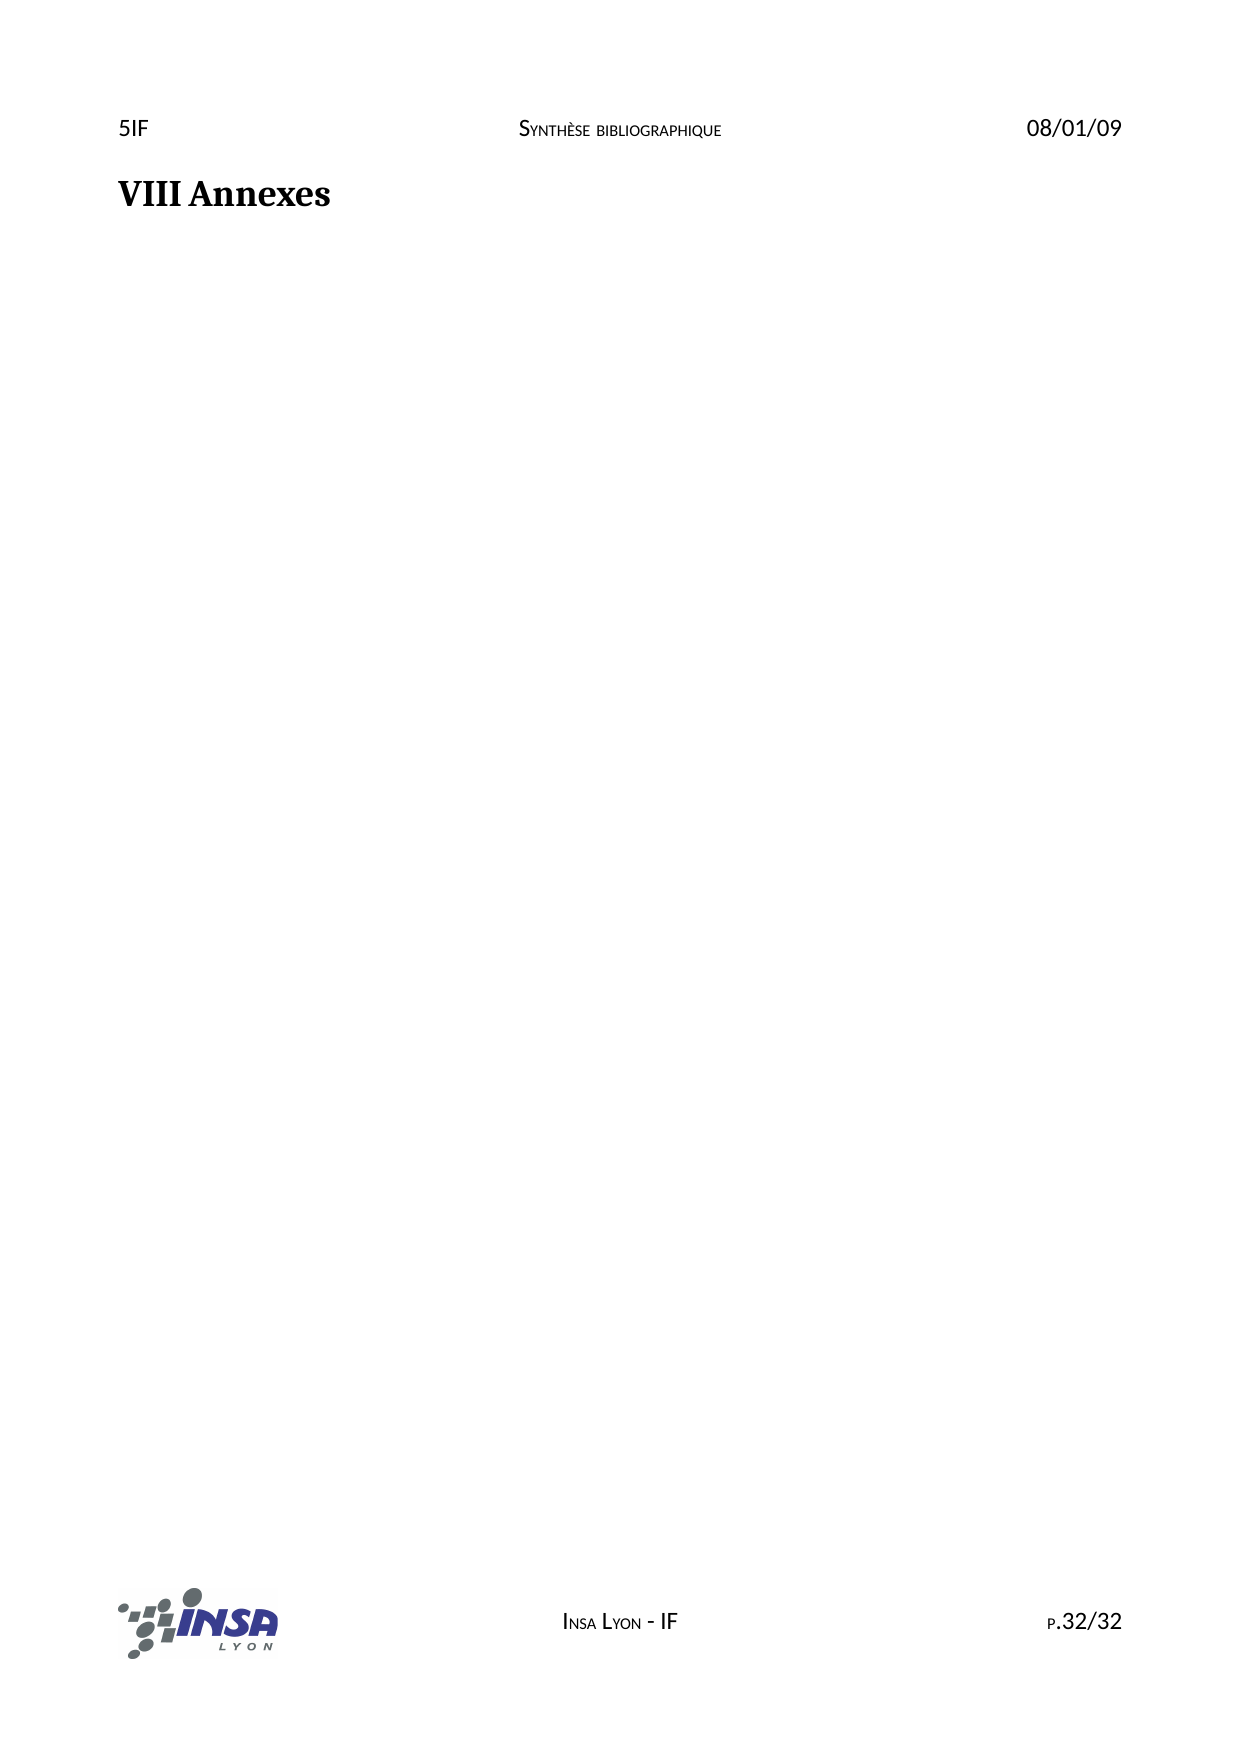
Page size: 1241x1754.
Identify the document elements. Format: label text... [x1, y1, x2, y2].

picture [118, 1588, 278, 1659]
subtitle Annexes [118, 173, 1122, 216]
